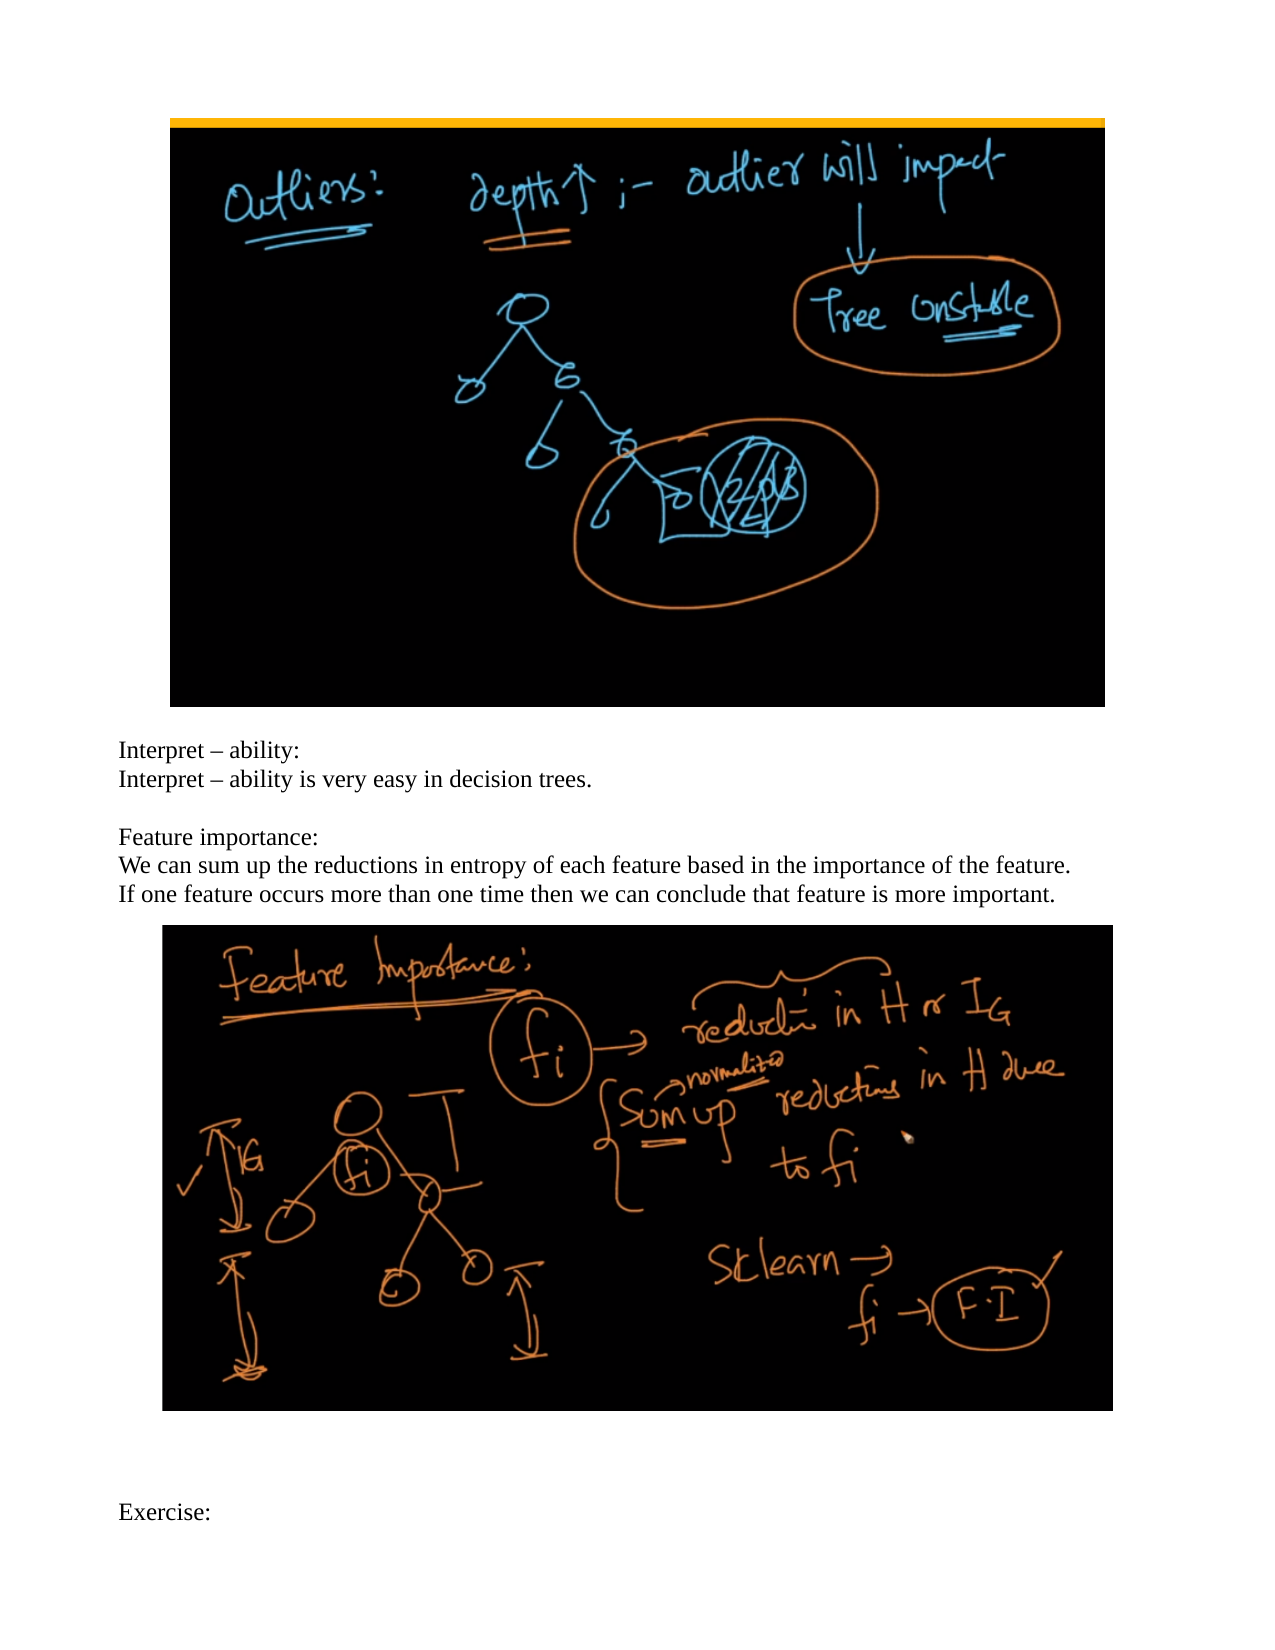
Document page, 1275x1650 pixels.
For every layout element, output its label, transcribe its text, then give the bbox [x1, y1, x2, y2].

picture [162, 925, 1113, 1411]
text Feature importance: [118, 822, 1157, 851]
text We can sum up the reductions in entropy of each feature based in the importance of the feature. [118, 851, 1157, 879]
text Interpret – ability is very easy in decision trees. [118, 764, 1157, 793]
text Interpret – ability: [118, 736, 1157, 764]
picture [170, 118, 1105, 707]
text Exercise: [118, 1497, 1157, 1526]
text If one feature occurs more than one time then we can conclude that feature is more important. [118, 879, 1157, 908]
